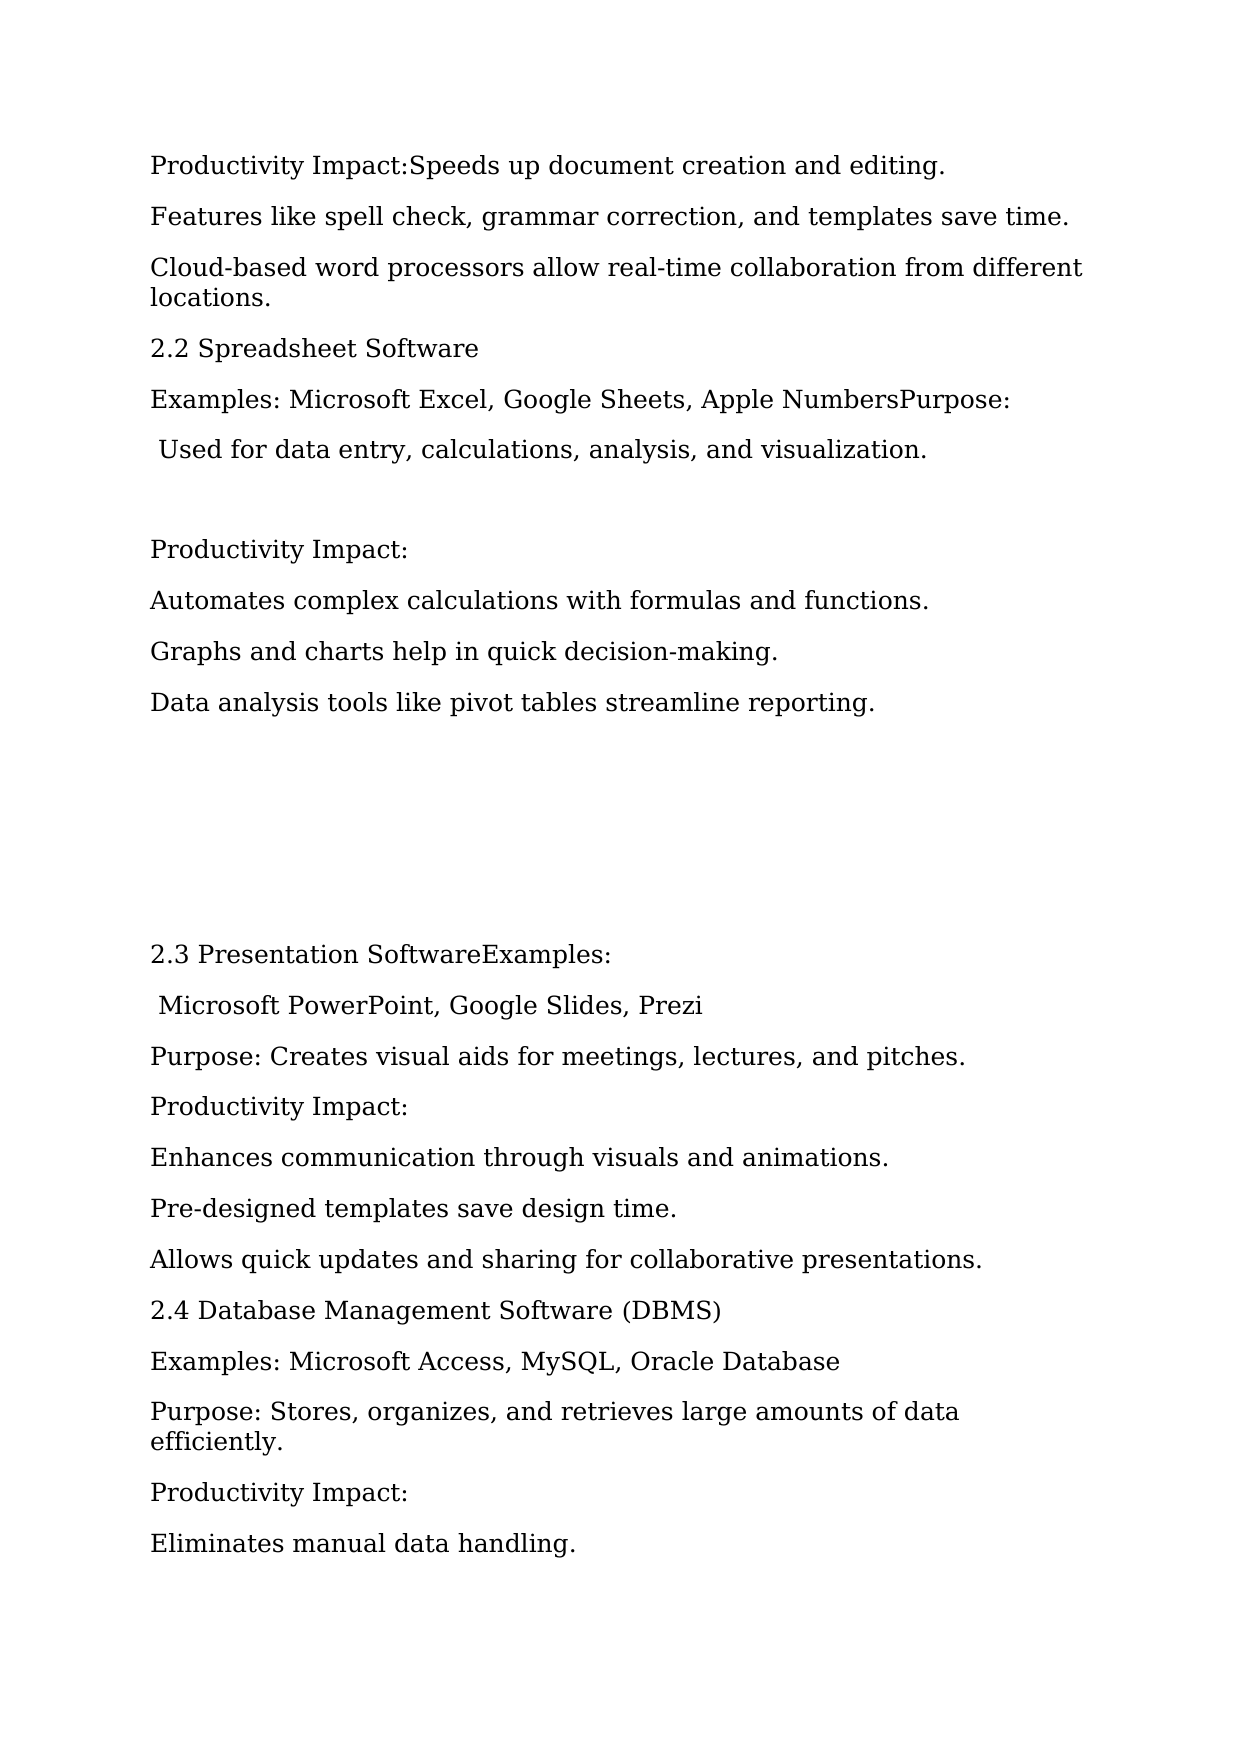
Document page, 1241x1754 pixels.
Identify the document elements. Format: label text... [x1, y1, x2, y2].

text Data analysis tools like pivot tables streamline reporting. [150, 686, 1090, 716]
text Microsoft PowerPoint, Google Slides, Prezi [150, 989, 1090, 1019]
text 2.3 Presentation SoftwareExamples: [150, 938, 1090, 968]
text Productivity Impact:Speeds up document creation and editing. [150, 150, 1090, 180]
text Productivity Impact: [150, 1477, 1090, 1507]
text Features like spell check, grammar correction, and templates save time. [150, 201, 1090, 231]
text Productivity Impact: [150, 1091, 1090, 1121]
text Productivity Impact: [150, 534, 1090, 564]
text Purpose: Stores, organizes, and retrieves large amounts of data efficiently. [150, 1396, 1090, 1456]
text Used for data entry, calculations, analysis, and visualization. [150, 434, 1090, 464]
text Pre-designed templates save design time. [150, 1193, 1090, 1223]
text Purpose: Creates visual aids for meetings, lectures, and pitches. [150, 1040, 1090, 1070]
text Examples: Microsoft Access, MySQL, Oracle Database [150, 1345, 1090, 1375]
text 2.4 Database Management Software (DBMS) [150, 1294, 1090, 1324]
text Automates complex calculations with formulas and functions. [150, 585, 1090, 615]
text 2.2 Spreadsheet Software [150, 332, 1090, 362]
text Enhances communication through visuals and animations. [150, 1142, 1090, 1172]
text Eliminates manual data handling. [150, 1528, 1090, 1558]
text Cloud-based word processors allow real-time collaboration from different locations. [150, 252, 1090, 312]
text Graphs and charts help in quick decision-making. [150, 636, 1090, 666]
text Allows quick updates and sharing for collaborative presentations. [150, 1243, 1090, 1273]
text Examples: Microsoft Excel, Google Sheets, Apple NumbersPurpose: [150, 383, 1090, 413]
